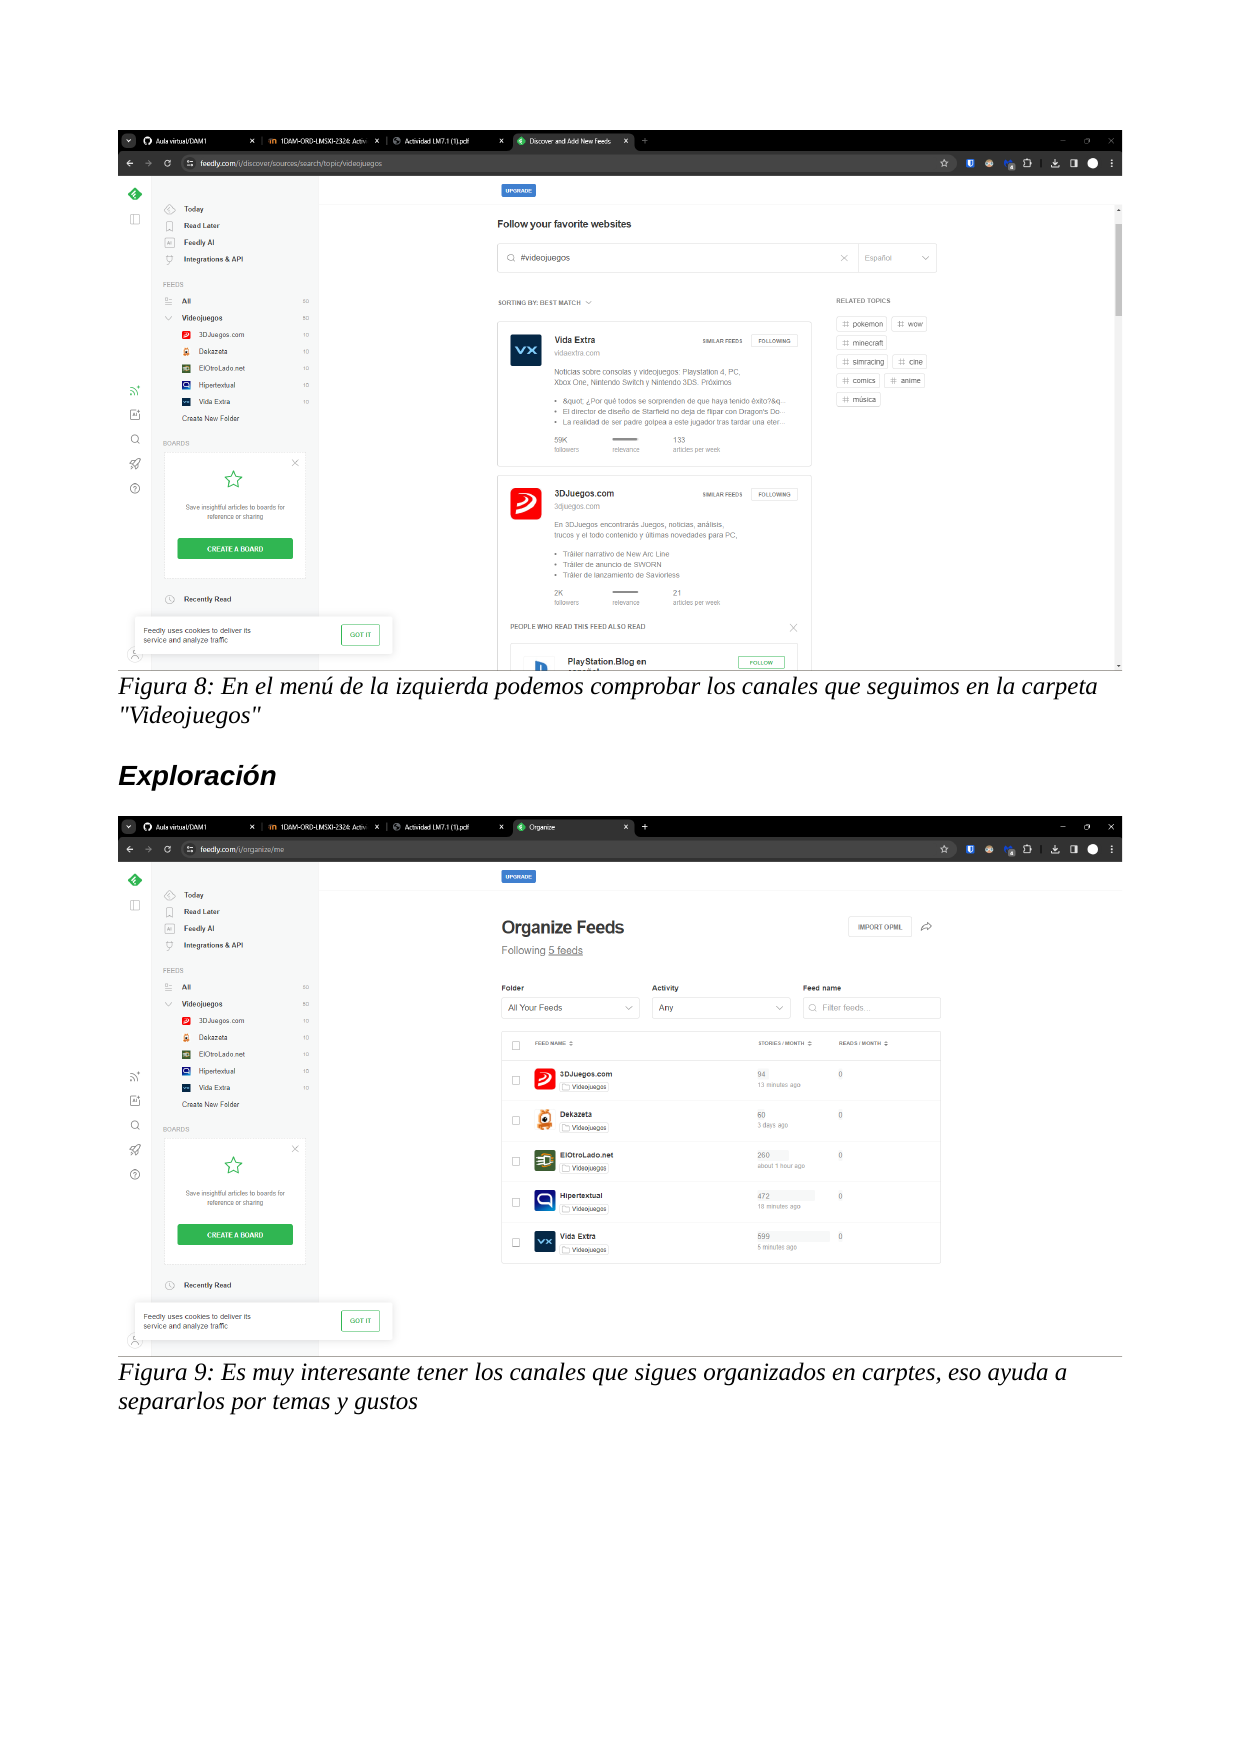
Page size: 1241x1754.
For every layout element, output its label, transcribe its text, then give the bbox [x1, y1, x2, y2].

picture [118, 130, 1123, 671]
text Figura 9: Es muy interesante tener los canales que sigues organizados en carptes, eso ayuda a separarlos por temas y gustos [118, 1357, 1122, 1414]
text Figura 8: En el menú de la izquierda podemos comprobar los canales que seguimos en la carpeta "Videojuegos" [118, 671, 1122, 728]
subtitle Exploración [118, 760, 1122, 792]
picture [118, 816, 1123, 1357]
